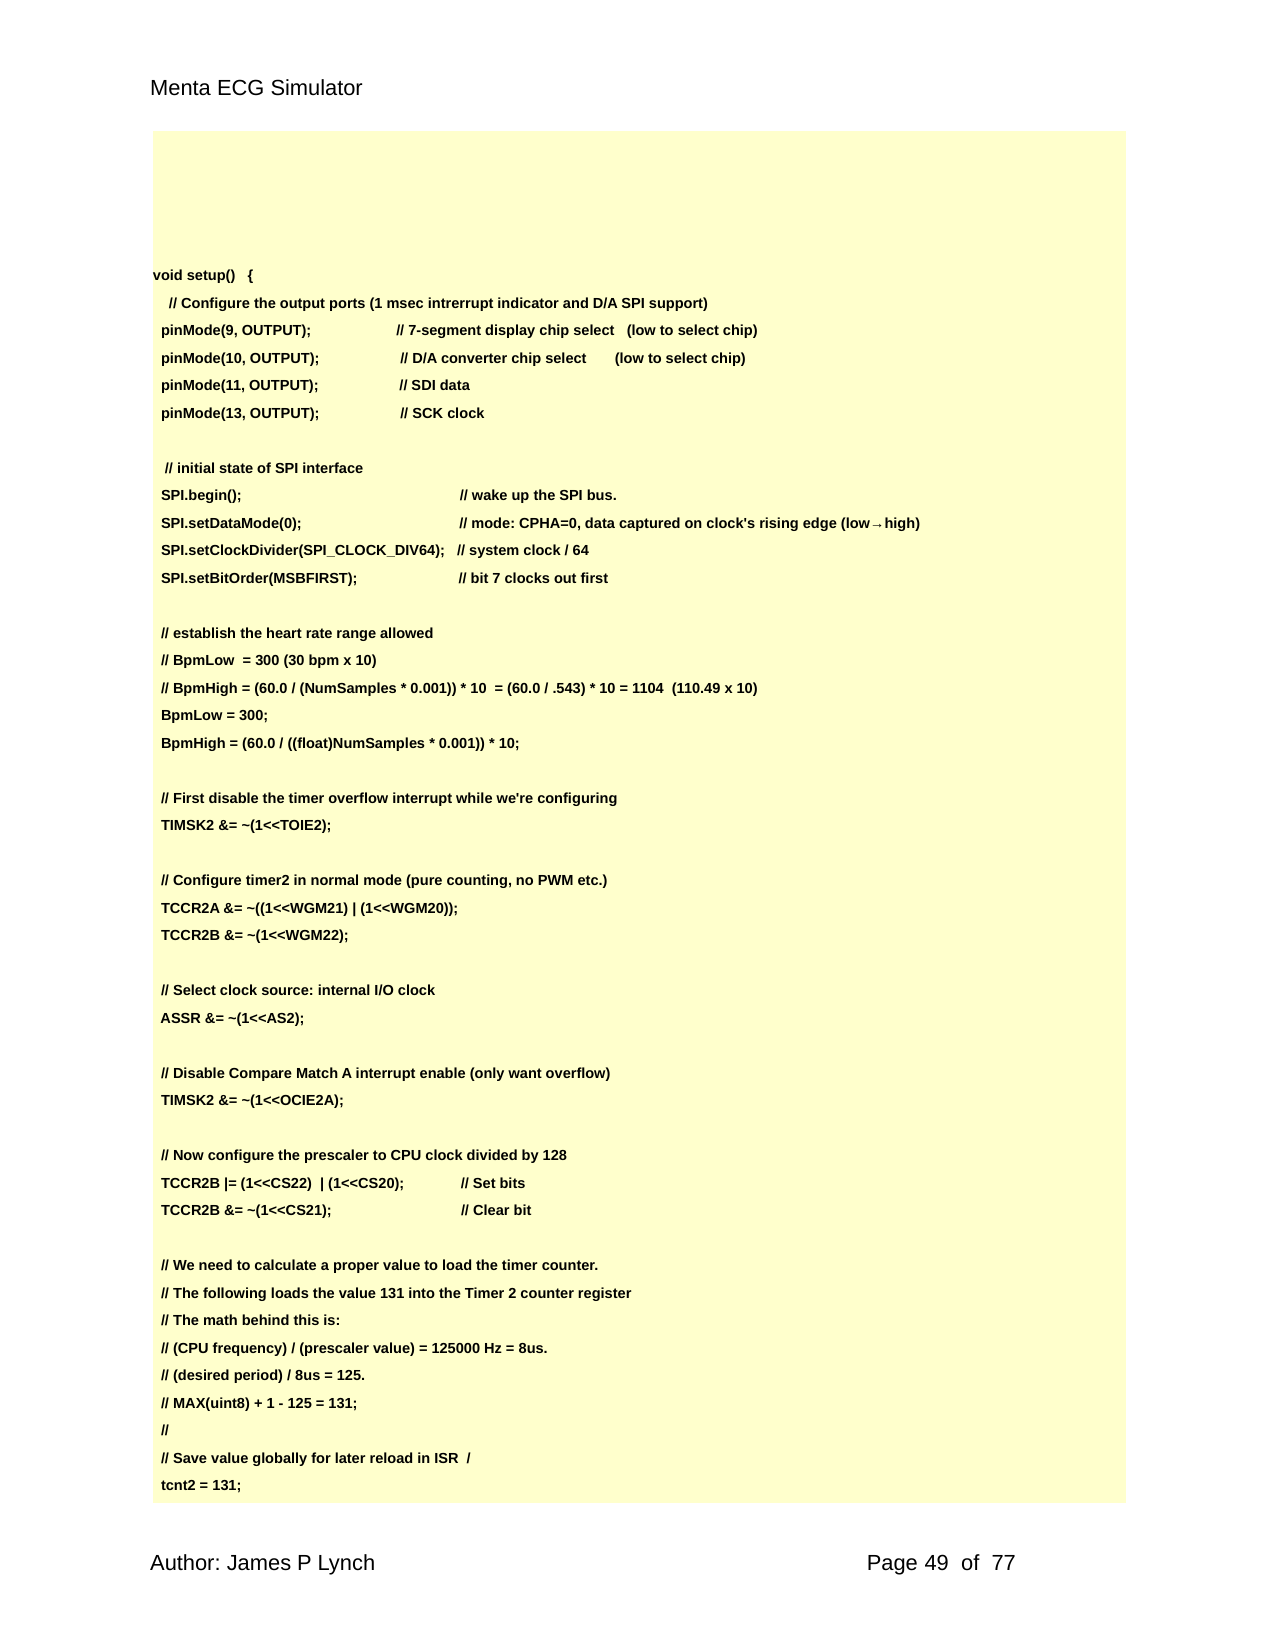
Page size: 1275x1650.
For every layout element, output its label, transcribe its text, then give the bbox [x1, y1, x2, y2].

text // Disable Compare Match A interrupt enable (only want overflow) [153, 1066, 1126, 1081]
text // BpmHigh = (60.0 / (NumSamples * 0.001)) * 10 = (60.0 / .543) * 10 = 1104 (110.49 x 10) [153, 681, 1126, 696]
text tcnt2 = 131; [153, 1479, 1126, 1494]
text SPI.setClockDivider(SPI_CLOCK_DIV64); // system clock / 64 [153, 544, 1126, 559]
text void setup() { [153, 269, 1126, 284]
text // establish the heart rate range allowed [153, 626, 1126, 641]
text TCCR2A &= ~((1<<WGM21) | (1<<WGM20)); [153, 901, 1126, 916]
text // Save value globally for later reload in ISR / [153, 1451, 1126, 1466]
text // (CPU frequency) / (prescaler value) = 125000 Hz = 8us. [153, 1341, 1126, 1356]
text SPI.setDataMode(0); // mode: CPHA=0, data captured on clock's rising edge (low→high) [153, 516, 1126, 531]
text pinMode(9, OUTPUT); // 7-segment display chip select (low to select chip) [153, 324, 1126, 339]
text TCCR2B &= ~(1<<WGM22); [153, 929, 1126, 944]
text pinMode(10, OUTPUT); // D/A converter chip select (low to select chip) [153, 351, 1126, 366]
text // We need to calculate a proper value to load the timer counter. [153, 1259, 1126, 1274]
text // Configure the output ports (1 msec intrerrupt indicator and D/A SPI support) [153, 296, 1126, 311]
text BpmHigh = (60.0 / ((float)NumSamples * 0.001)) * 10; [153, 736, 1126, 751]
text // (desired period) / 8us = 125. [153, 1369, 1126, 1384]
text pinMode(11, OUTPUT); // SDI data [153, 379, 1126, 394]
text pinMode(13, OUTPUT); // SCK clock [153, 406, 1126, 421]
text // MAX(uint8) + 1 - 125 = 131; [153, 1396, 1126, 1411]
text TIMSK2 &= ~(1<<TOIE2); [153, 819, 1126, 834]
text // The following loads the value 131 into the Timer 2 counter register [153, 1286, 1126, 1301]
text TIMSK2 &= ~(1<<OCIE2A); [153, 1094, 1126, 1109]
text // First disable the timer overflow interrupt while we're configuring [153, 791, 1126, 806]
text // BpmLow = 300 (30 bpm x 10) [153, 654, 1126, 669]
text // Now configure the prescaler to CPU clock divided by 128 [153, 1149, 1126, 1164]
text // Configure timer2 in normal mode (pure counting, no PWM etc.) [153, 874, 1126, 889]
text TCCR2B |= (1<<CS22) | (1<<CS20); // Set bits [153, 1176, 1126, 1191]
text // Select clock source: internal I/O clock [153, 984, 1126, 999]
text // [153, 1424, 1126, 1439]
text TCCR2B &= ~(1<<CS21); // Clear bit [153, 1204, 1126, 1219]
text BpmLow = 300; [153, 709, 1126, 724]
text // The math behind this is: [153, 1314, 1126, 1329]
text ASSR &= ~(1<<AS2); [153, 1011, 1126, 1026]
text // initial state of SPI interface [153, 461, 1126, 476]
text SPI.setBitOrder(MSBFIRST); // bit 7 clocks out first [153, 571, 1126, 586]
text SPI.begin(); // wake up the SPI bus. [153, 489, 1126, 504]
